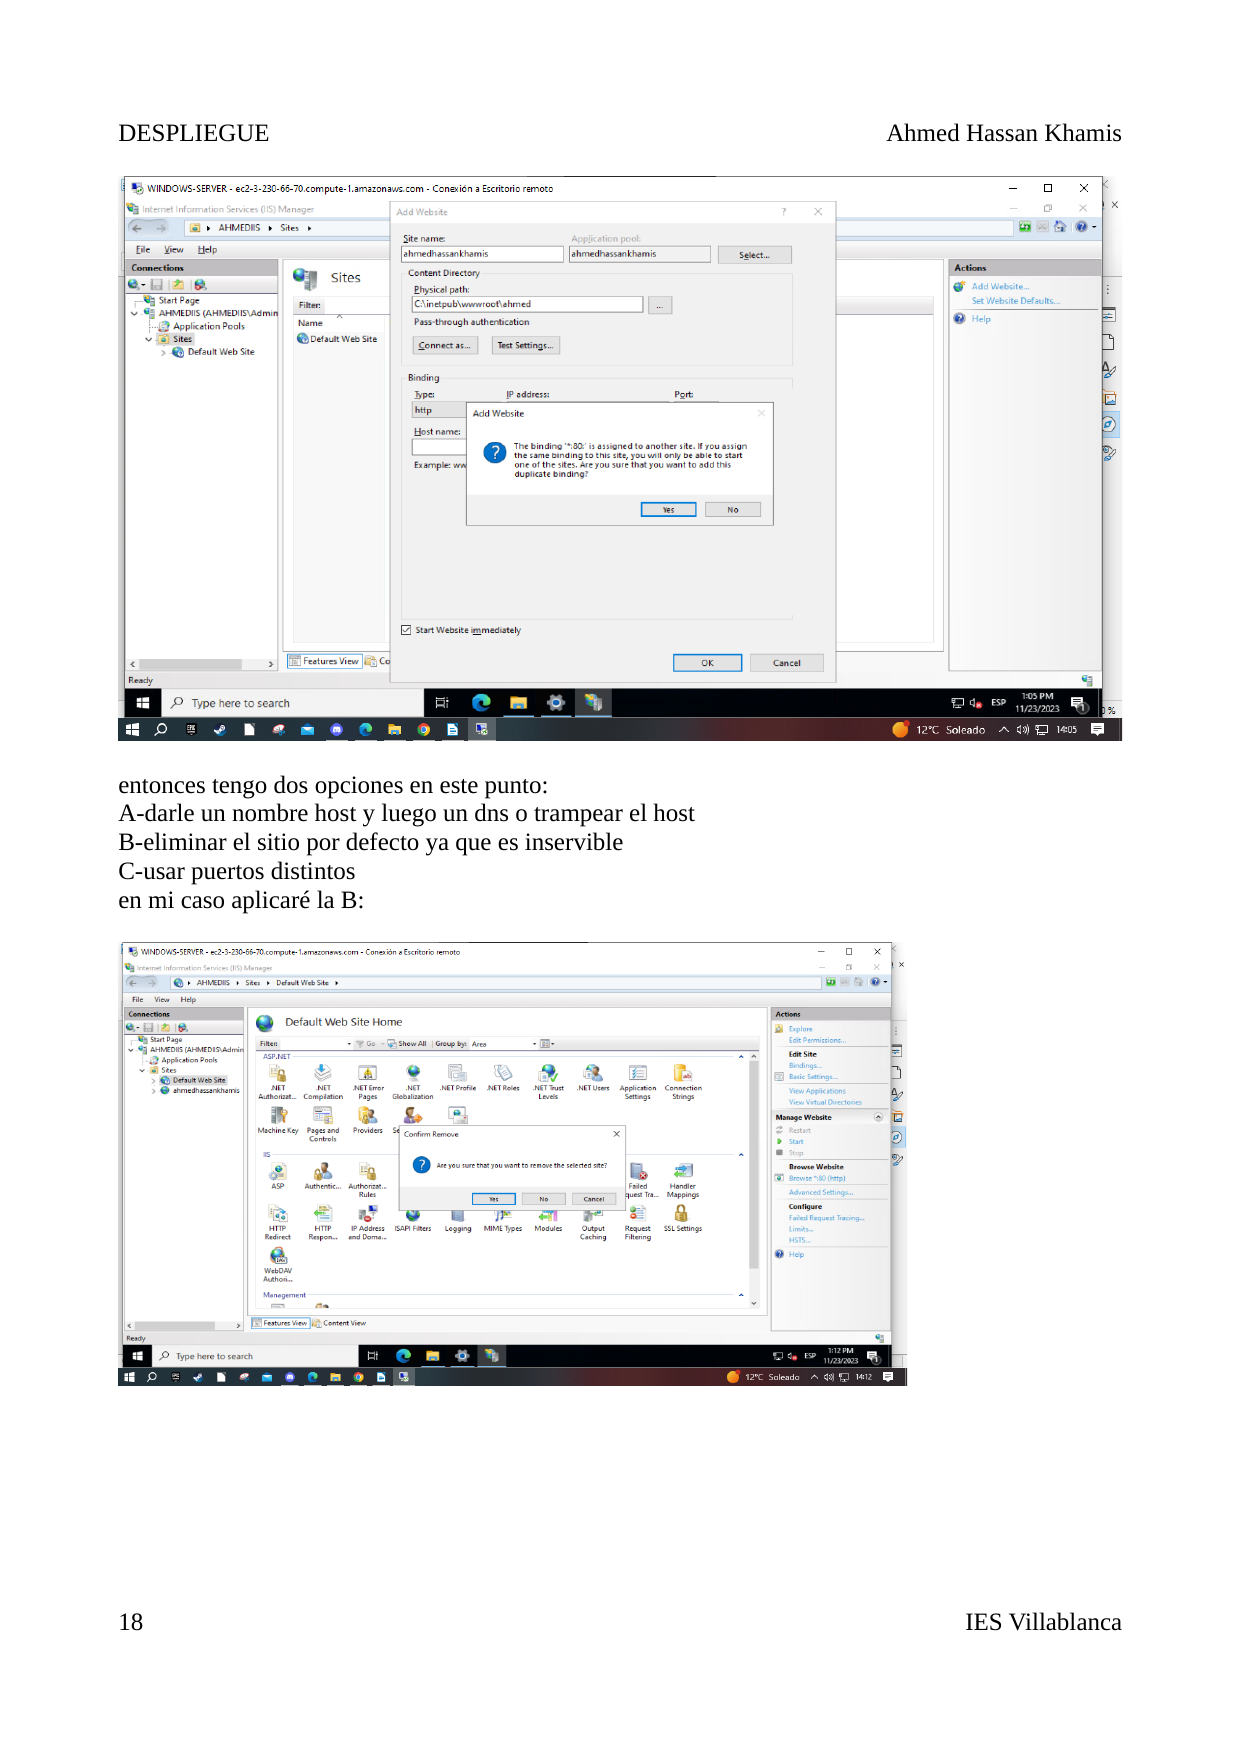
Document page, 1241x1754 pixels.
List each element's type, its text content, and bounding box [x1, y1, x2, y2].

text A-darle un nombre host y luego un dns o trampear el host [118, 798, 1122, 827]
text C-usar puertos distintos [118, 856, 1122, 885]
text en mi caso aplicaré la B: [118, 885, 1122, 913]
text entonces tengo dos opciones en este punto: [118, 770, 1122, 798]
text B-eliminar el sitio por defecto ya que es inservible [118, 827, 1122, 856]
picture [118, 176, 1123, 741]
picture [118, 942, 908, 1386]
